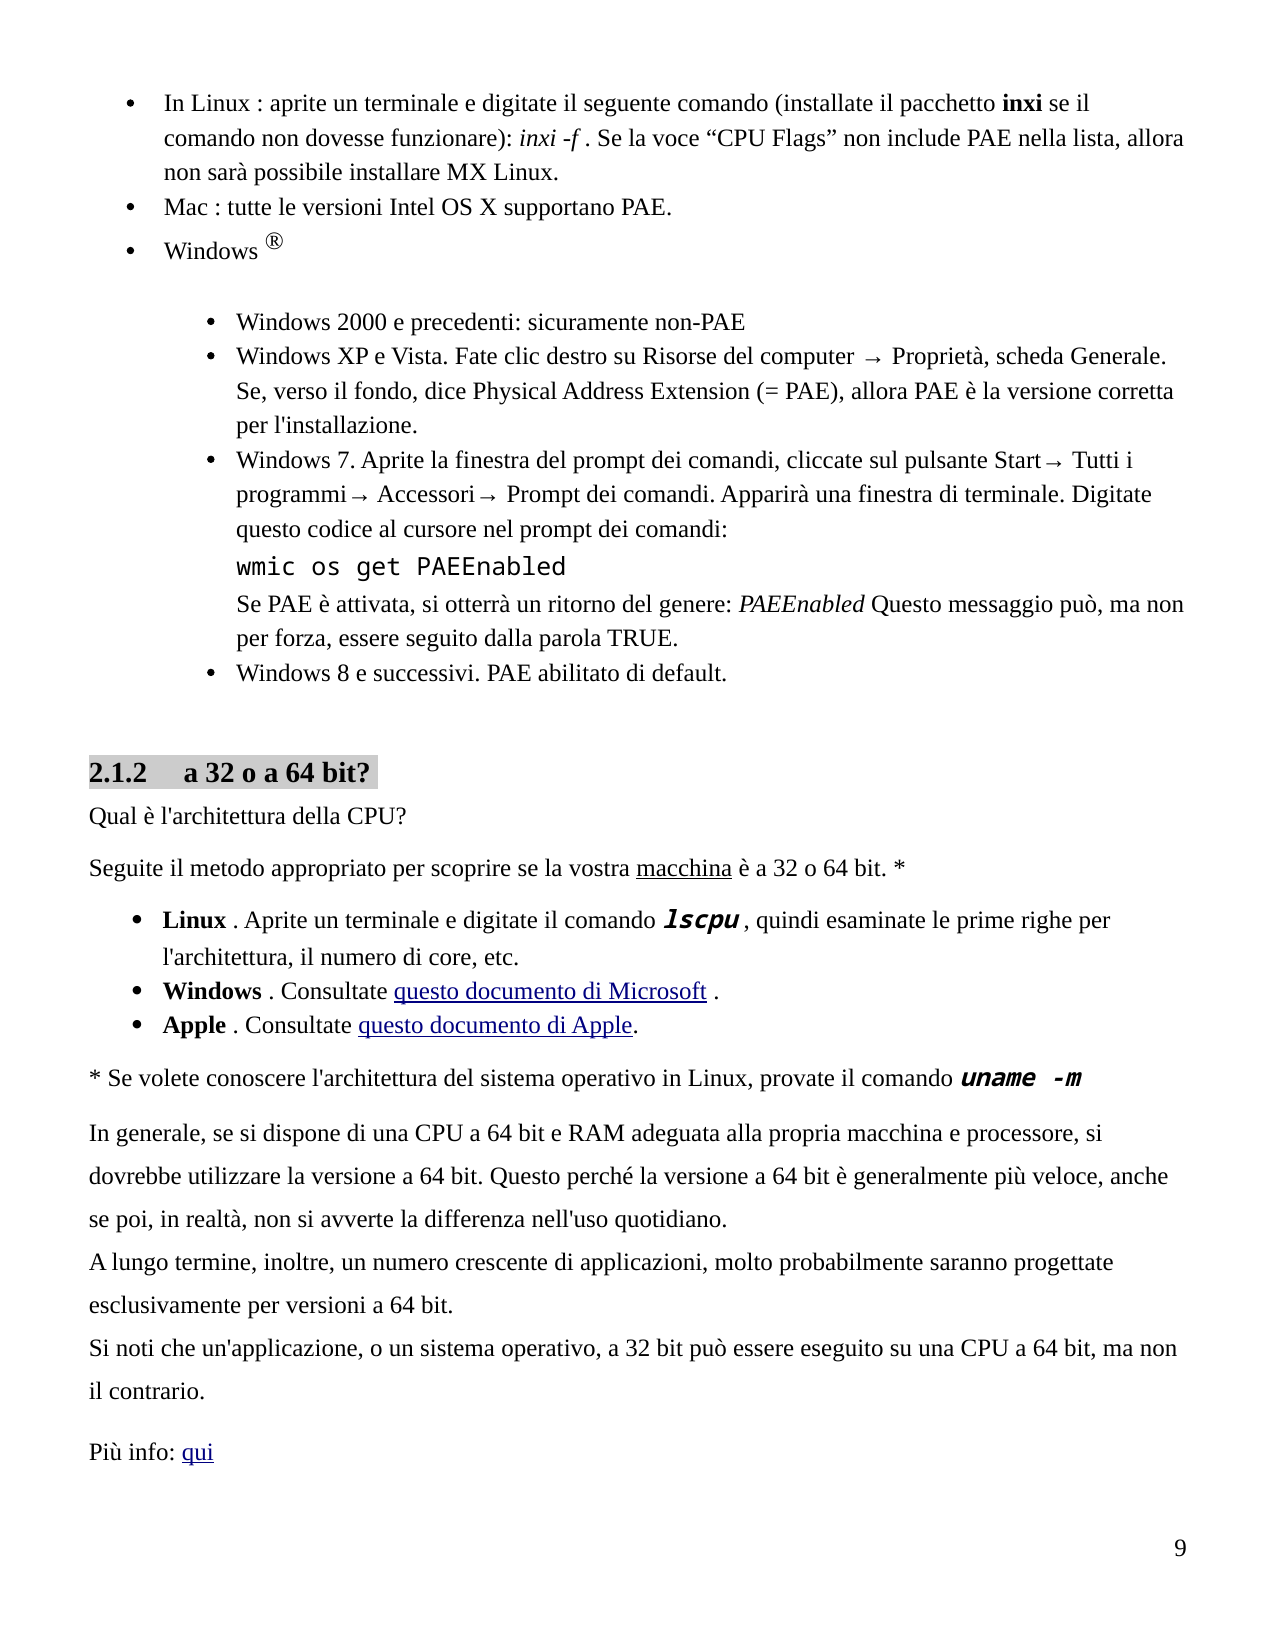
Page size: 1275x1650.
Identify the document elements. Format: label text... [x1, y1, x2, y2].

text Qual è l'architettura della CPU? [88, 801, 1186, 830]
text Si noti che un'applicazione, o un sistema operativo, a 32 bit può essere eseguito su una CPU a 64 bit, ma non il contrario. [88, 1333, 1186, 1405]
list Windows XP e Vista. Fate clic destro su Risorse del computer → Proprietà, scheda Generale. Se, verso il fondo, dice Physical Address Extension (= PAE), allora PAE è la versione corretta per l'installazione. [206, 341, 1186, 439]
text Più info: qui [88, 1437, 1186, 1466]
list In Linux : aprite un terminale e digitate il seguente comando (installate il pacchetto inxi se il comando non dovesse funzionare): inxi -f . Se la voce “CPU Flags” non include PAE nella lista, allora non sarà possibile installare MX Linux. [126, 88, 1186, 186]
text A lungo termine, inoltre, un numero crescente di applicazioni, molto probabilmente saranno progettate esclusivamente per versioni a 64 bit. [88, 1247, 1186, 1319]
list Windows ® [126, 226, 1186, 265]
list Windows . Consultate questo documento di Microsoft . [133, 976, 1186, 1005]
list Apple . Consultate questo documento di Apple. [133, 1011, 1186, 1039]
text In generale, se si dispone di una CPU a 64 bit e RAM adeguata alla propria macchina e processore, si dovrebbe utilizzare la versione a 64 bit. Questo perché la versione a 64 bit è generalmente più veloce, anche se poi, in realtà, non si avverte la differenza nell'uso quotidiano. [88, 1118, 1186, 1233]
list Linux . Aprite un terminale e digitate il comando lscpu , quindi esaminate le prime righe per l'architettura, il numero di core, etc. [133, 902, 1186, 970]
list Windows 2000 e precedenti: sicuramente non-PAE [206, 307, 1186, 336]
list Windows 8 e successivi. PAE abilitato di default. [206, 658, 1186, 687]
subtitle 2.1.2 a 32 o a 64 bit? [378, 755, 1186, 789]
text wmic os get PAEEnabled [236, 548, 1186, 582]
list Windows 7. Aprite la finestra del prompt dei comandi, cliccate sul pulsante Start→ Tutti i programmi→ Accessori→ Prompt dei comandi. Apparirà una finestra di terminale. Digitate questo codice al cursore nel prompt dei comandi: [206, 445, 1186, 542]
text Se PAE è attivata, si otterrà un ritorno del genere: PAEEnabled Questo messaggio può, ma non per forza, essere seguito dalla parola TRUE. [236, 589, 1186, 652]
text Seguite il metodo appropriato per scoprire se la vostra macchina è a 32 o 64 bit. * [88, 853, 1186, 882]
text * Se volete conoscere l'architettura del sistema operativo in Linux, provate il comando uname -m [88, 1060, 1186, 1094]
list Mac : tutte le versioni Intel OS X supportano PAE. [126, 192, 1186, 221]
